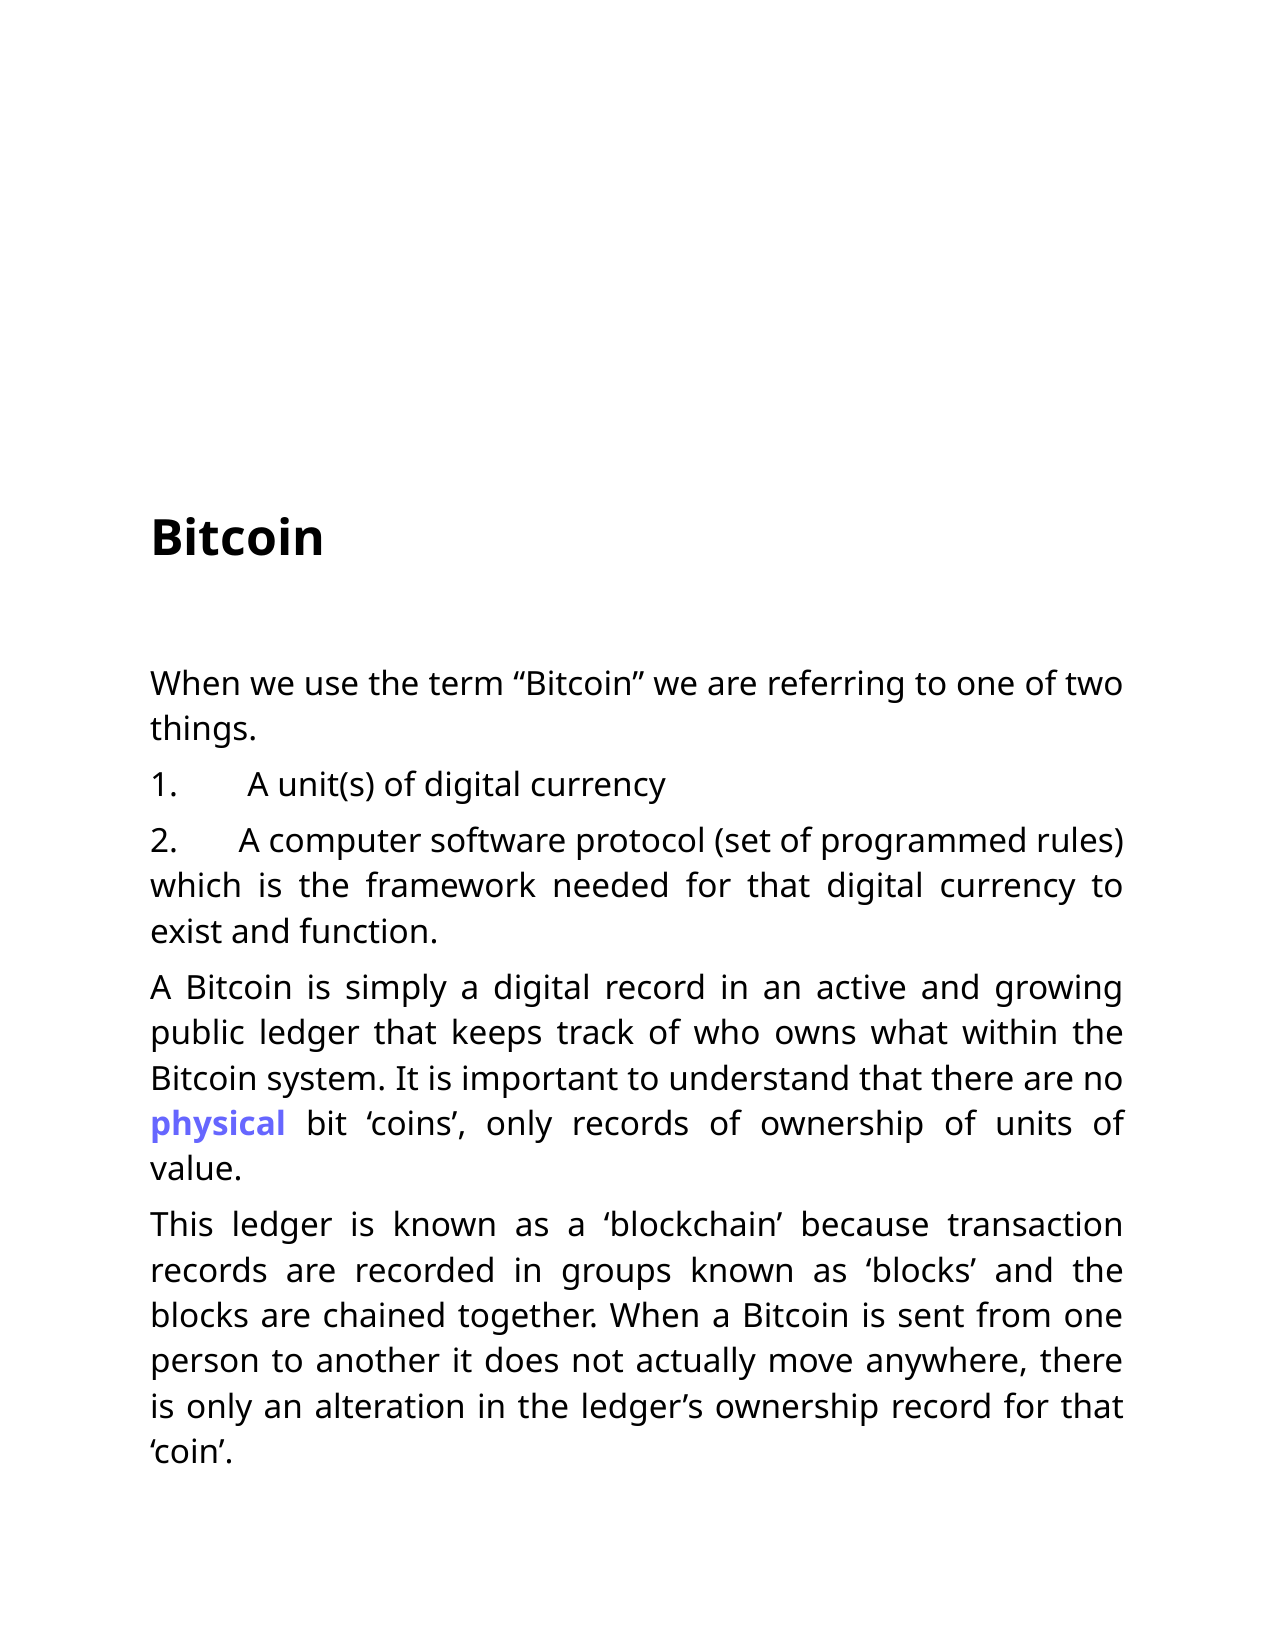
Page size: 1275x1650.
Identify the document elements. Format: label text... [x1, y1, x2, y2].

subtitle Bitcoin [150, 502, 1125, 570]
text 1. A unit(s) of digital currency [150, 761, 1125, 806]
text 2. A computer software protocol (set of programmed rules) which is the framework needed for that digital currency to exist and function. [150, 817, 1125, 953]
text A Bitcoin is simply a digital record in an active and growing public ledger that keeps track of who owns what within the Bitcoin system. It is important to understand that there are no physical bit ‘coins’, only records of ownership of units of value. [150, 963, 1125, 1191]
text When we use the term “Bitcoin” we are referring to one of two things. [150, 660, 1125, 751]
text This ledger is known as a ‘blockchain’ because transaction records are recorded in groups known as ‘blocks’ and the blocks are chained together. When a Bitcoin is sent from one person to another it does not actually move anywhere, there is only an alteration in the ledger’s ownership record for that ‘coin’. [150, 1201, 1125, 1473]
